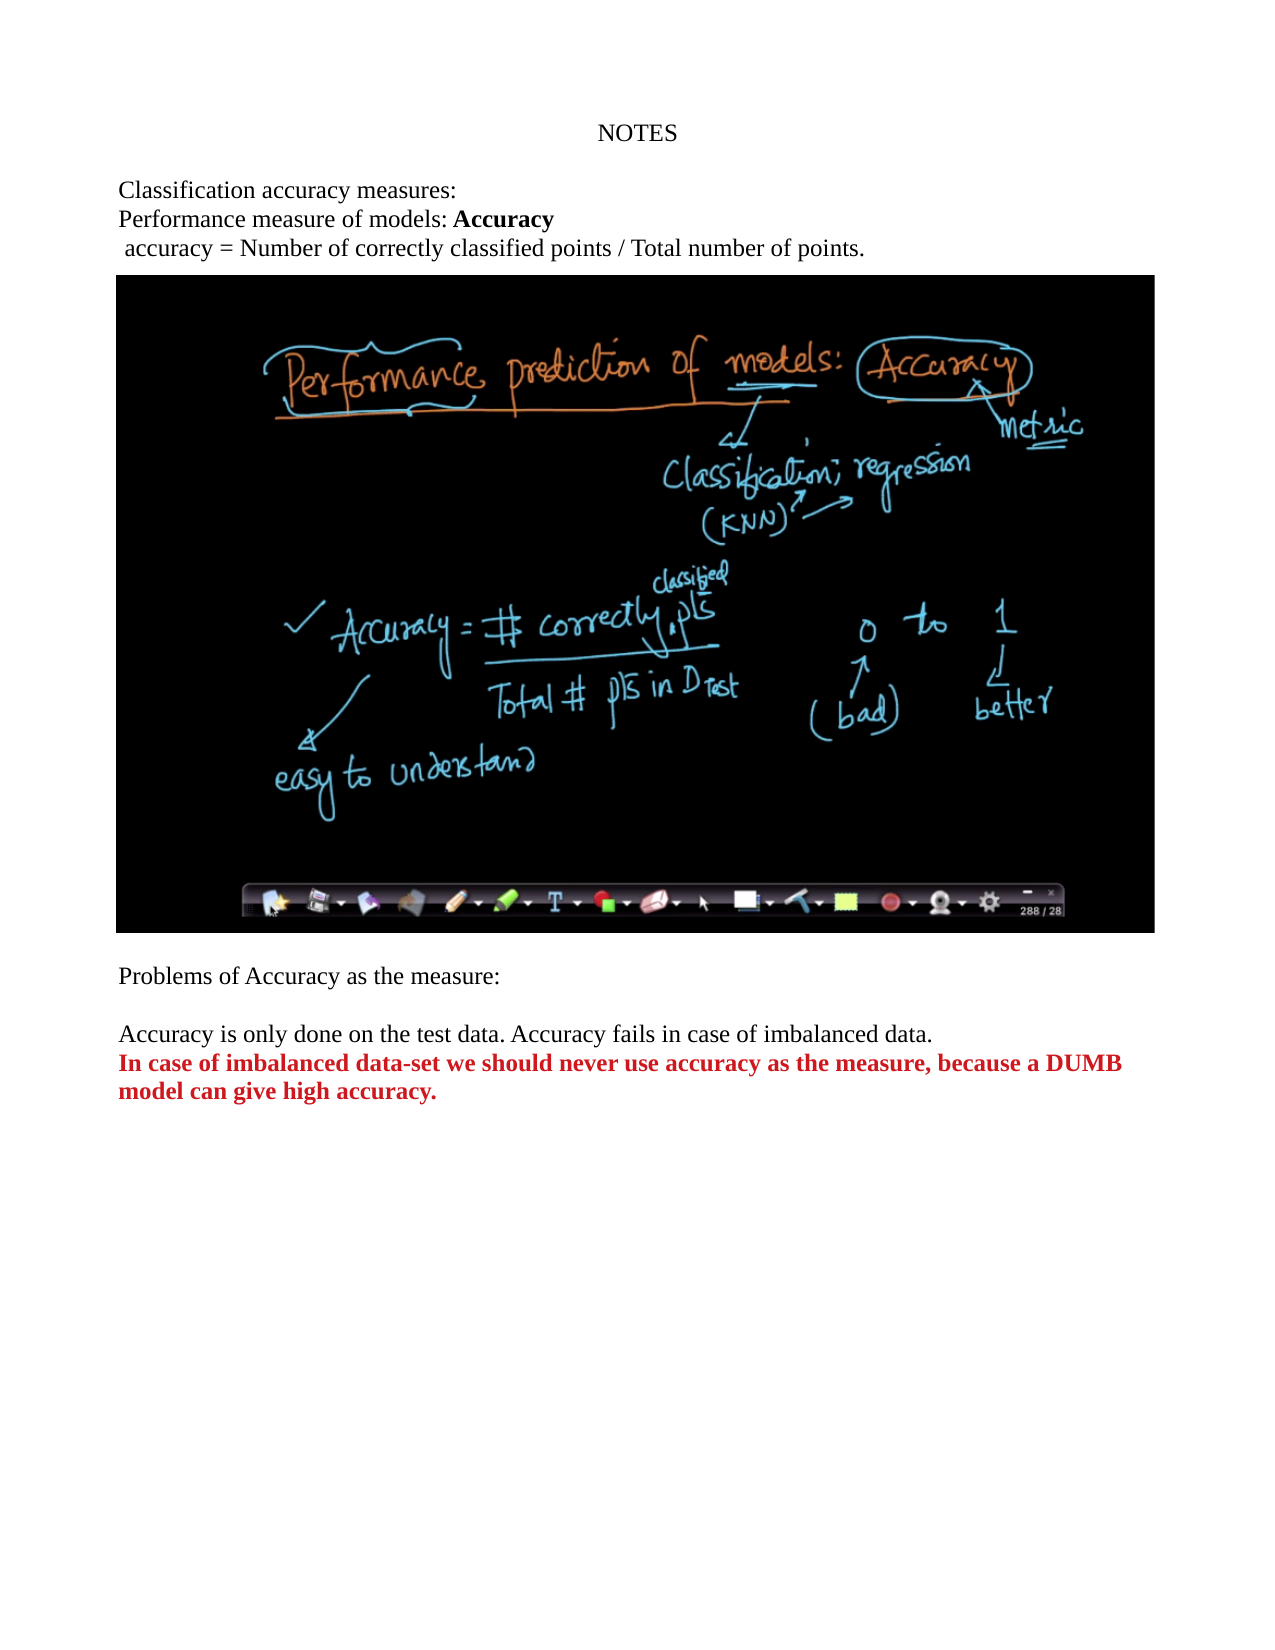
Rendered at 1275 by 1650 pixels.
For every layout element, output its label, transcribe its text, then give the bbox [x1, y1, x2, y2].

text Classification accuracy measures: [118, 176, 1157, 204]
text Problems of Accuracy as the measure: [118, 961, 1157, 990]
text Accuracy is only done on the test data. Accuracy fails in case of imbalanced data. [118, 1019, 1157, 1048]
text accuracy = Number of correctly classified points / Total number of points. [118, 233, 1157, 262]
picture [116, 275, 1155, 933]
text Performance measure of models: Accuracy [118, 204, 1157, 233]
text In case of imbalanced data-set we should never use accuracy as the measure, because a DUMB model can give high accuracy. [118, 1048, 1157, 1105]
text NOTES [118, 118, 1157, 147]
